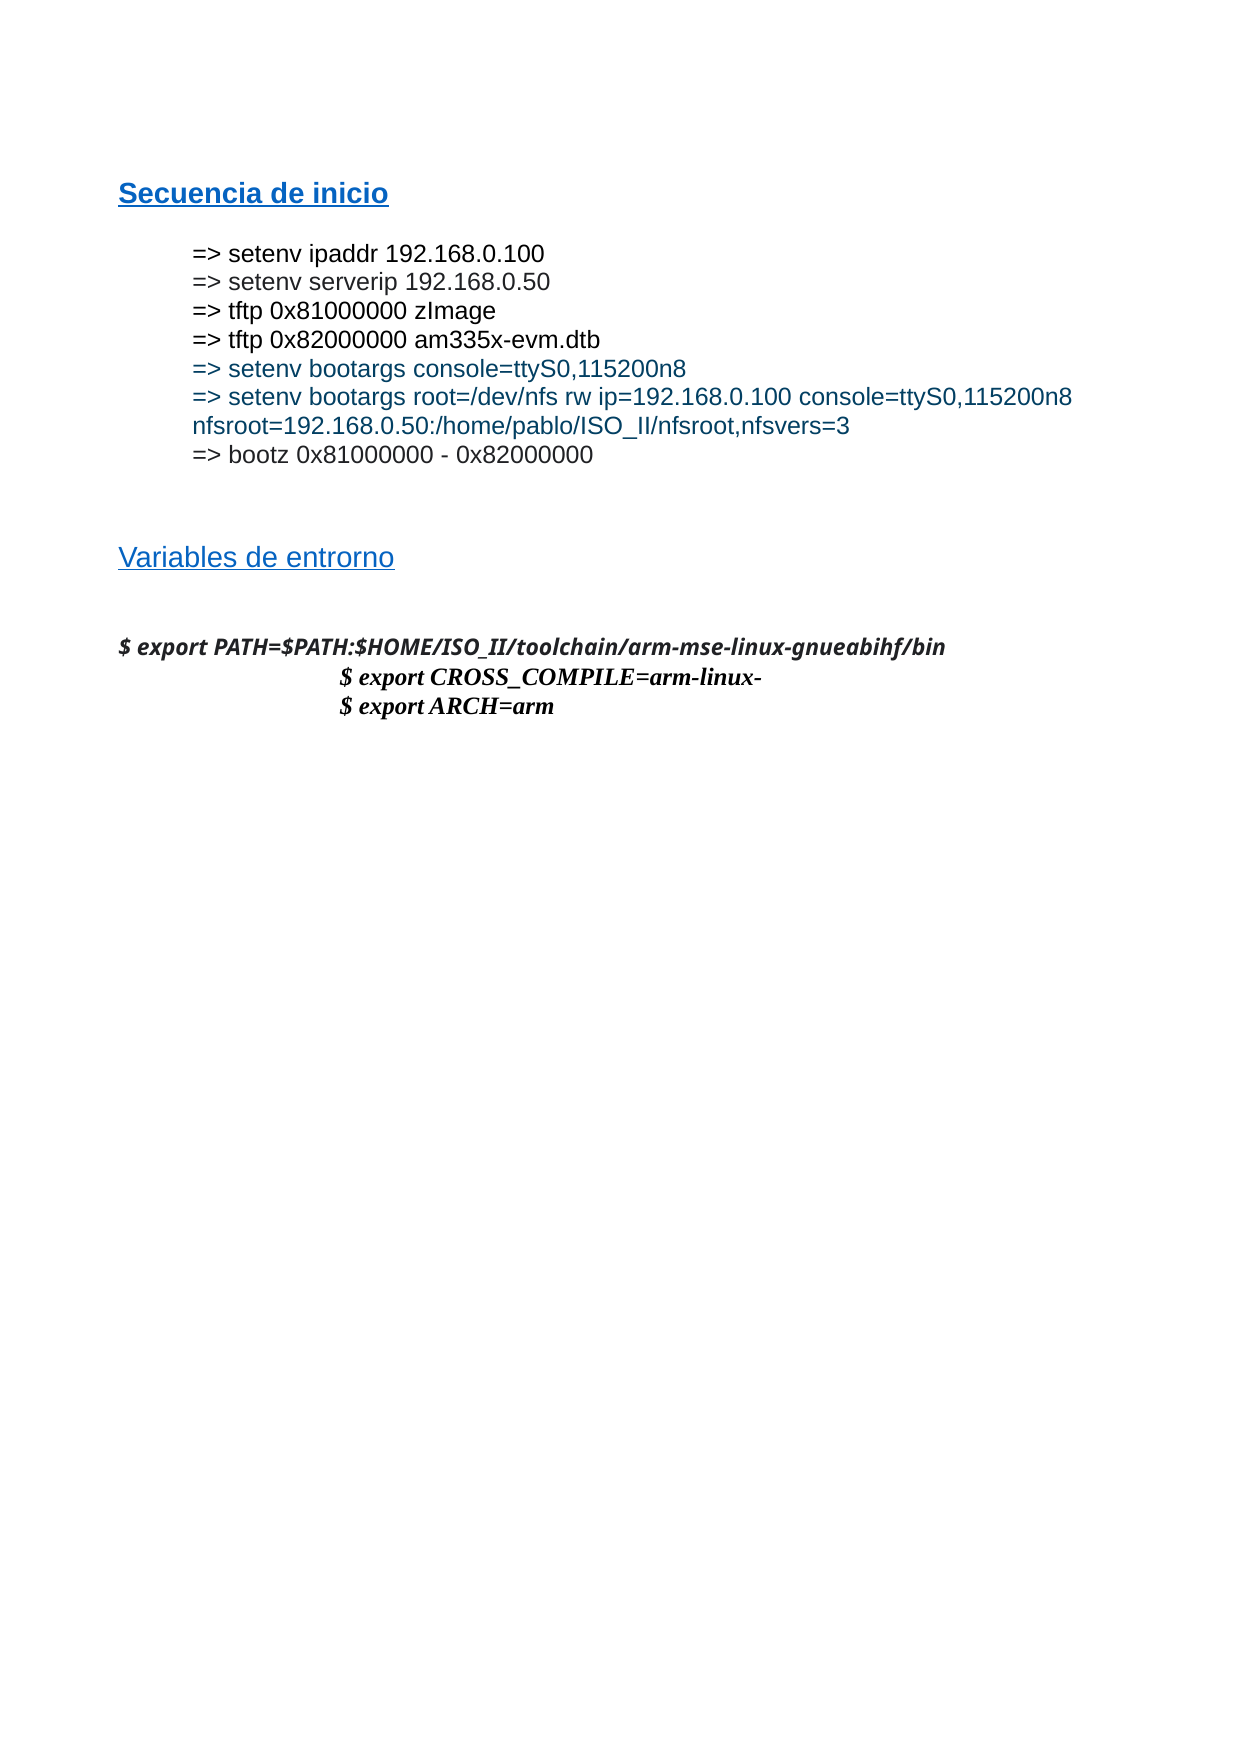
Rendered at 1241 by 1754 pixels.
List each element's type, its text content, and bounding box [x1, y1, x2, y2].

subtitle Variables de entrorno [118, 540, 1122, 573]
text => setenv bootargs root=/dev/nfs rw ip=192.168.0.100 console=ttyS0,115200n8 nfsroot=192.168.0.50:/home/pablo/ISO_II/nfsroot,nfsvers=3 [192, 382, 1122, 440]
text => tftp 0x81000000 zImage [192, 296, 1122, 325]
subtitle Secuencia de inicio [118, 176, 1122, 210]
text $ export ARCH=arm [340, 691, 1122, 719]
text => setenv bootargs console=ttyS0,115200n8 [192, 354, 1122, 382]
text => setenv ipaddr 192.168.0.100 [192, 239, 1122, 267]
text => setenv serverip 192.168.0.50 [192, 267, 1122, 296]
text => bootz 0x81000000 - 0x82000000 [192, 440, 1122, 469]
text => tftp 0x82000000 am335x-evm.dtb [192, 325, 1122, 354]
text $ export CROSS_COMPILE=arm-linux- [340, 662, 1122, 691]
text $ export PATH=$PATH:$HOME/ISO_II/toolchain/arm-mse-linux-gnueabihf/bin [118, 631, 1122, 662]
